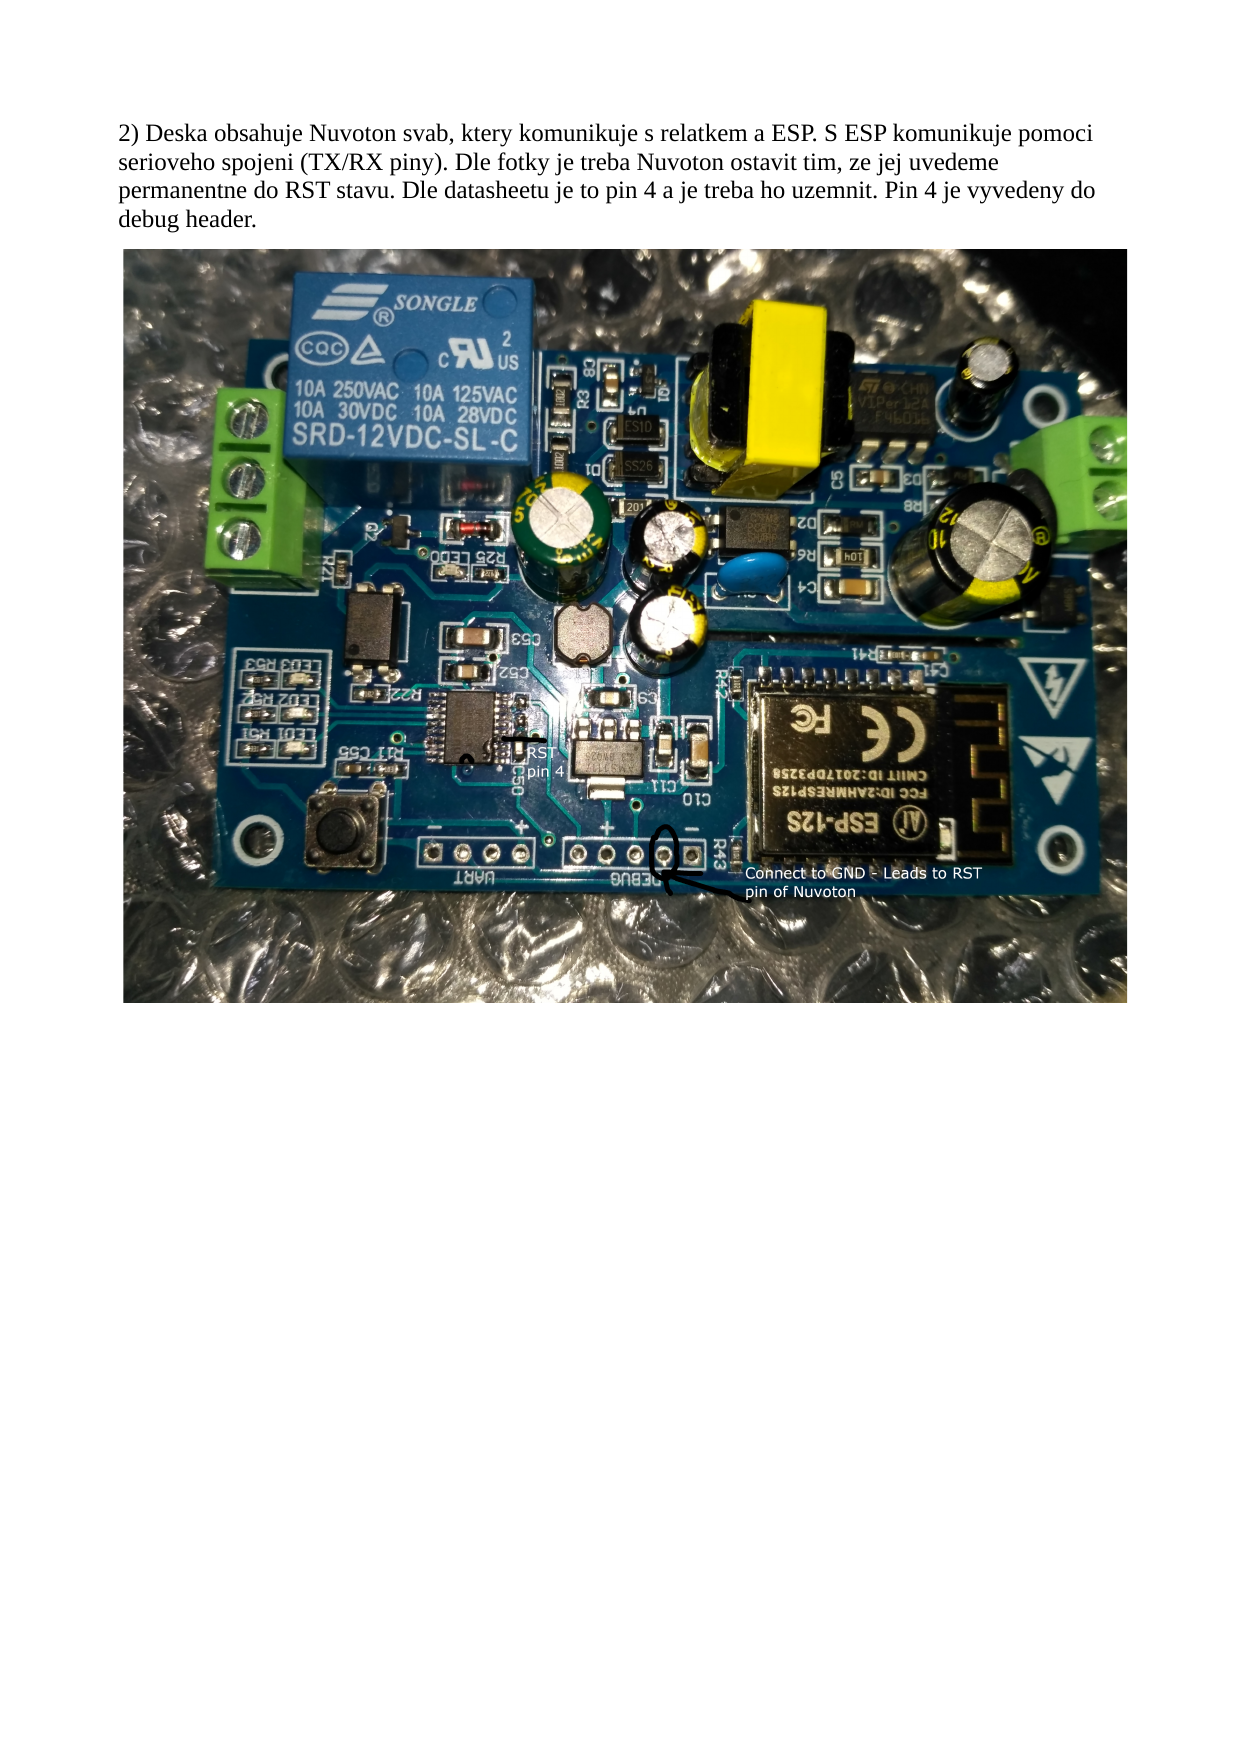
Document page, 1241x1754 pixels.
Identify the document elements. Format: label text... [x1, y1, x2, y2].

text 2) Deska obsahuje Nuvoton svab, ktery komunikuje s relatkem a ESP. S ESP komunikuje pomoci serioveho spojeni (TX/RX piny). Dle fotky je treba Nuvoton ostavit tim, ze jej uvedeme permanentne do RST stavu. Dle datasheetu je to pin 4 a je treba ho uzemnit. Pin 4 je vyvedeny do debug header. [118, 118, 1122, 233]
picture [123, 249, 1128, 1003]
